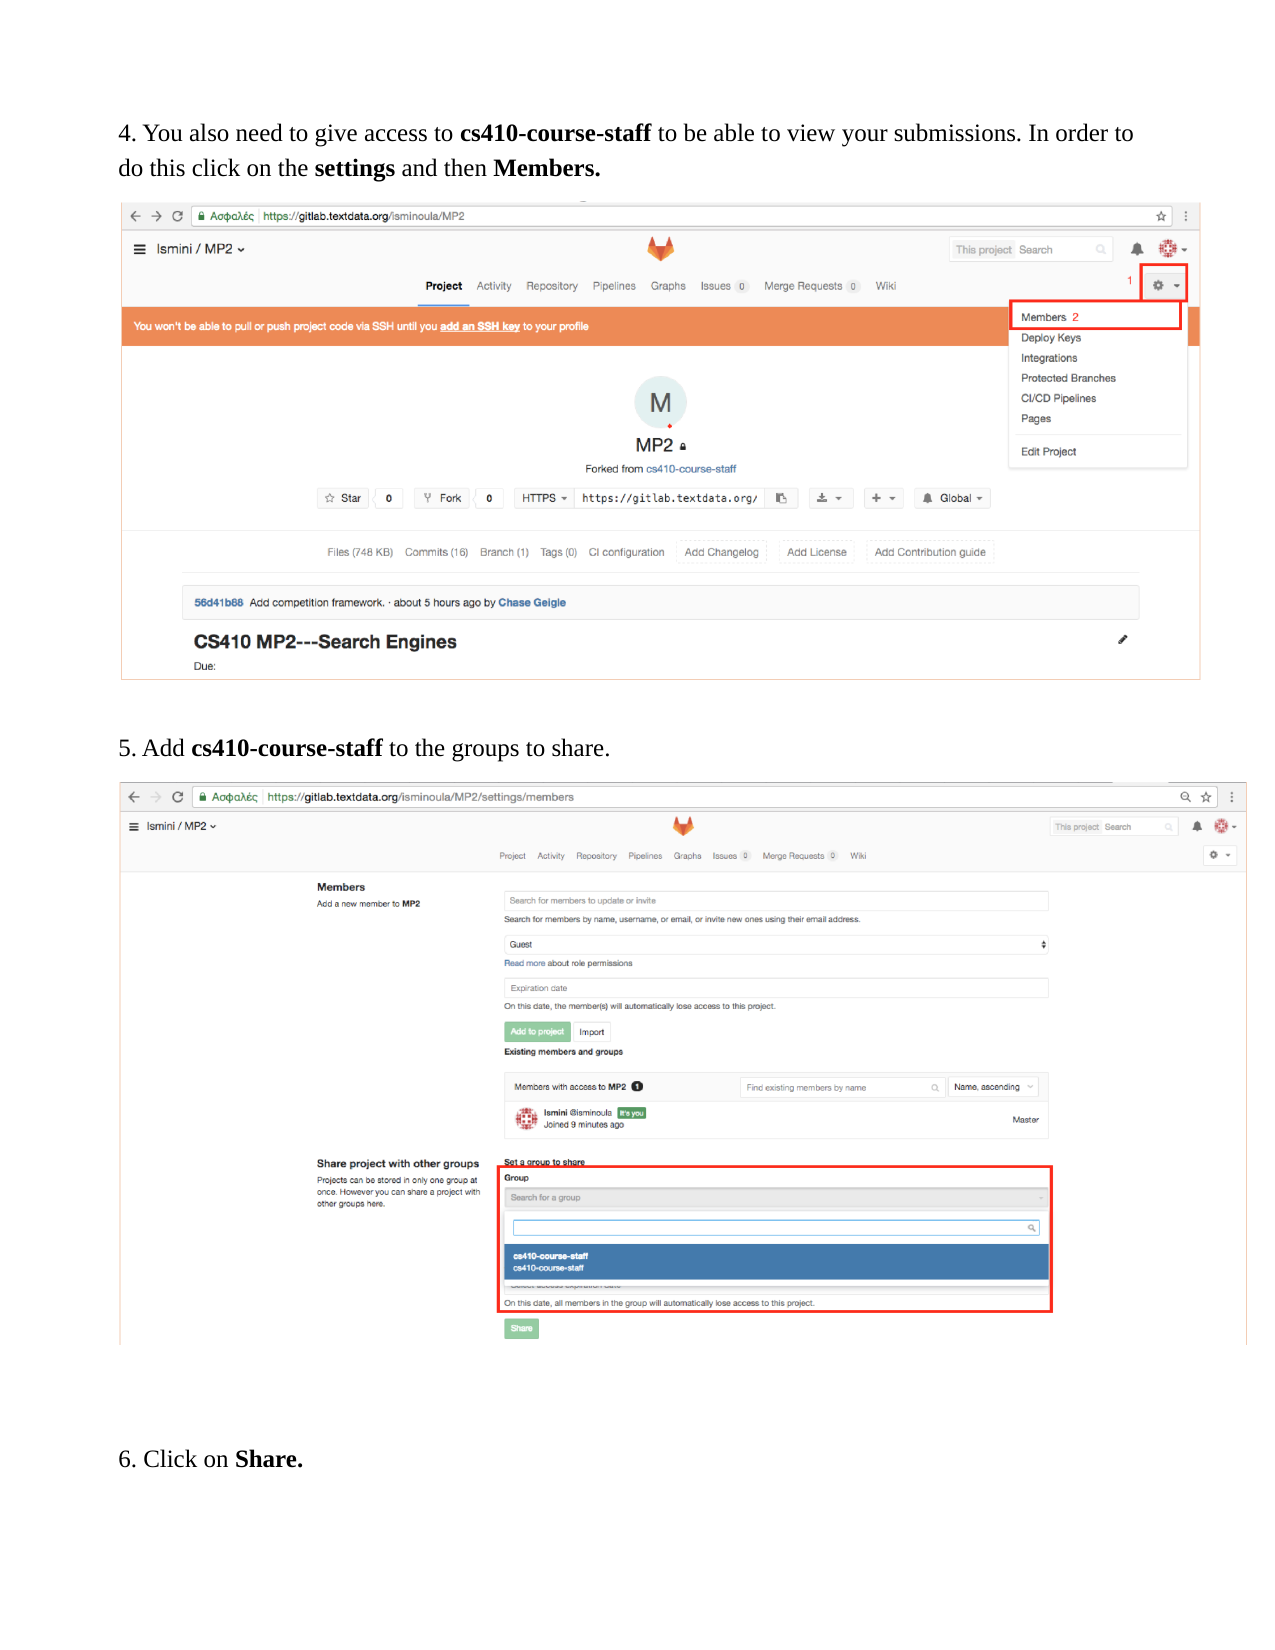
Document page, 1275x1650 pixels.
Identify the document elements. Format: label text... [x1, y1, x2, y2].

picture [118, 782, 1248, 1424]
text 6. Click on Share. [118, 1444, 1157, 1473]
text 5. Add cs410-course-staff to the groups to share. [118, 733, 1157, 762]
picture [118, 201, 1213, 713]
text 4. You also need to give access to cs410-course-staff to be able to view your submissions. In order to do this click on the settings and then Members. [118, 118, 1157, 181]
